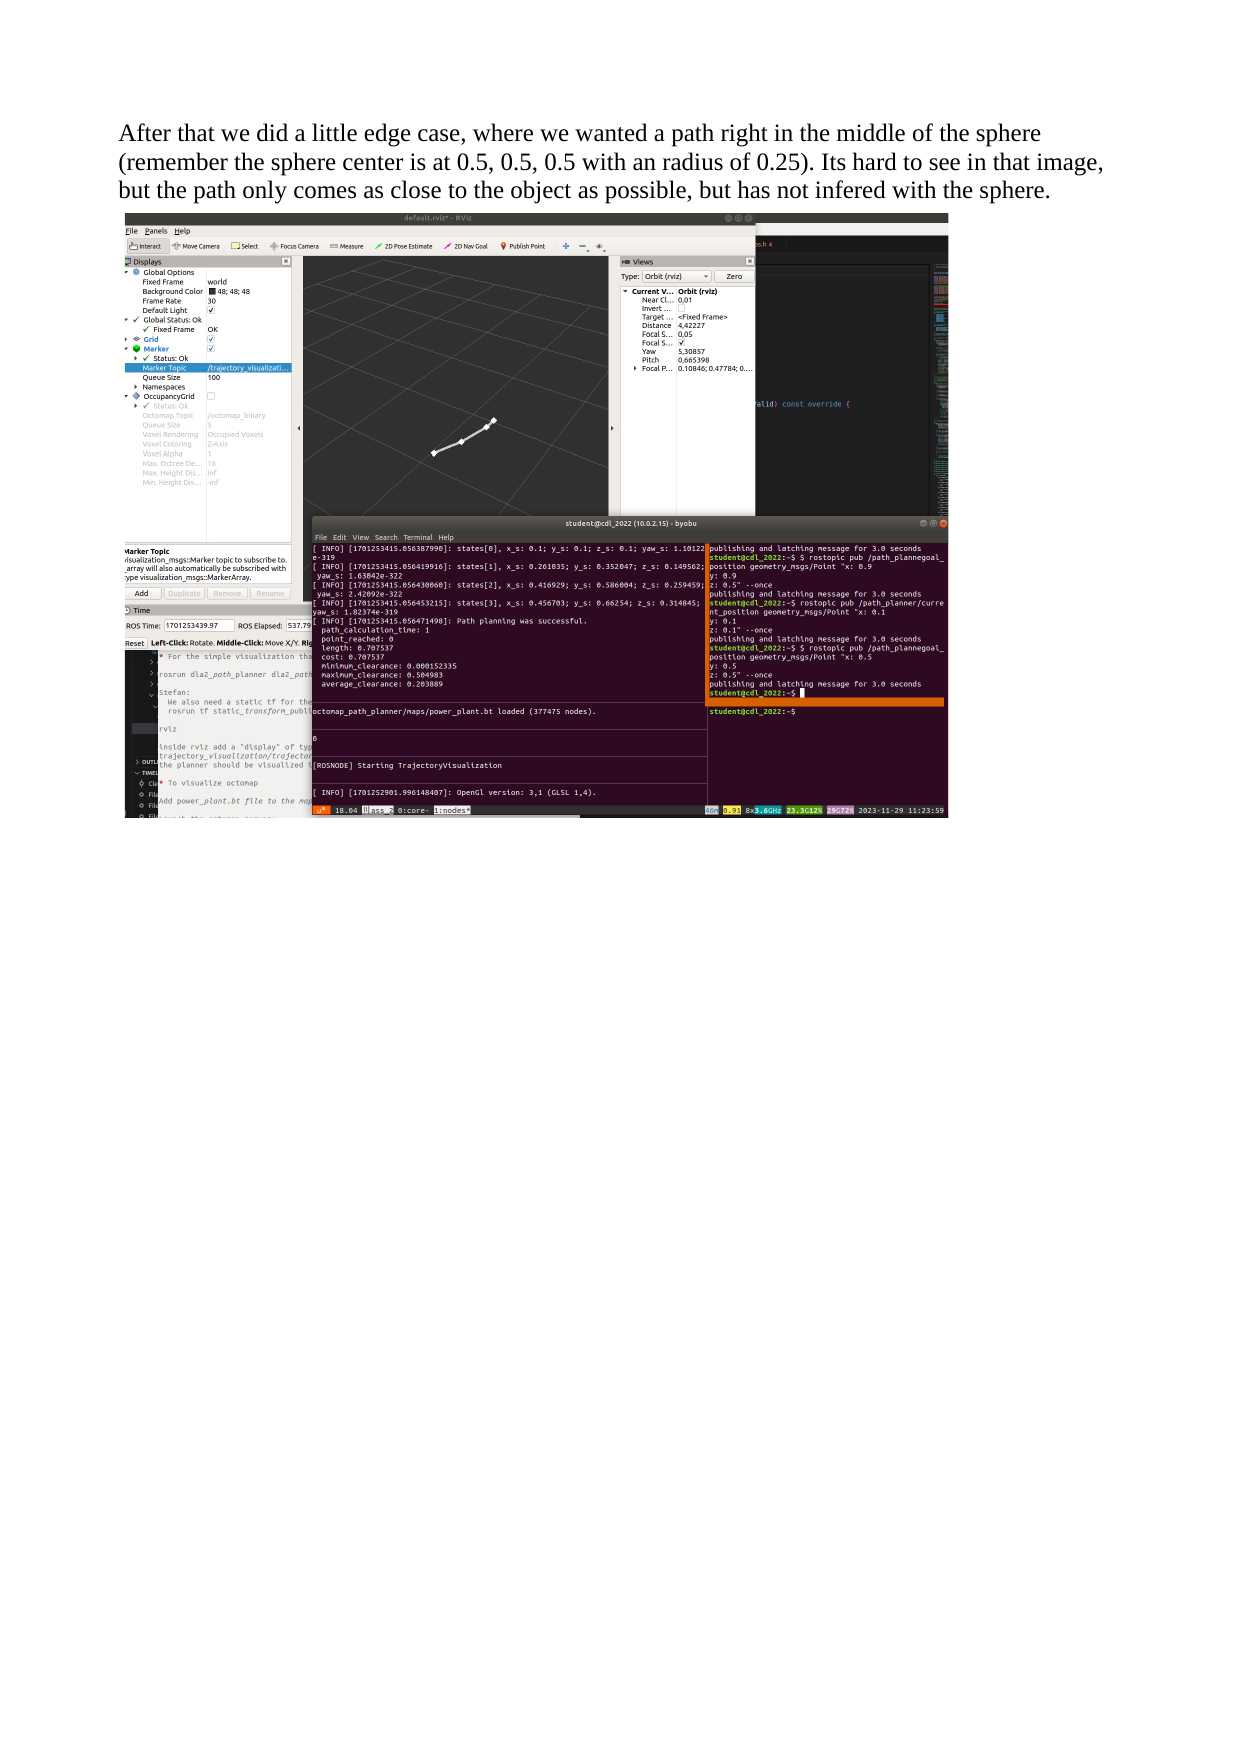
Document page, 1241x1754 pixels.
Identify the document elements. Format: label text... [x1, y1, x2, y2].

picture [124, 213, 949, 818]
text After that we did a little edge case, where we wanted a path right in the middle of the sphere (remember the sphere center is at 0.5, 0.5, 0.5 with an radius of 0.25). Its hard to see in that image, but the path only comes as close to the object as possible, but has not infered with the sphere. [118, 118, 1122, 204]
